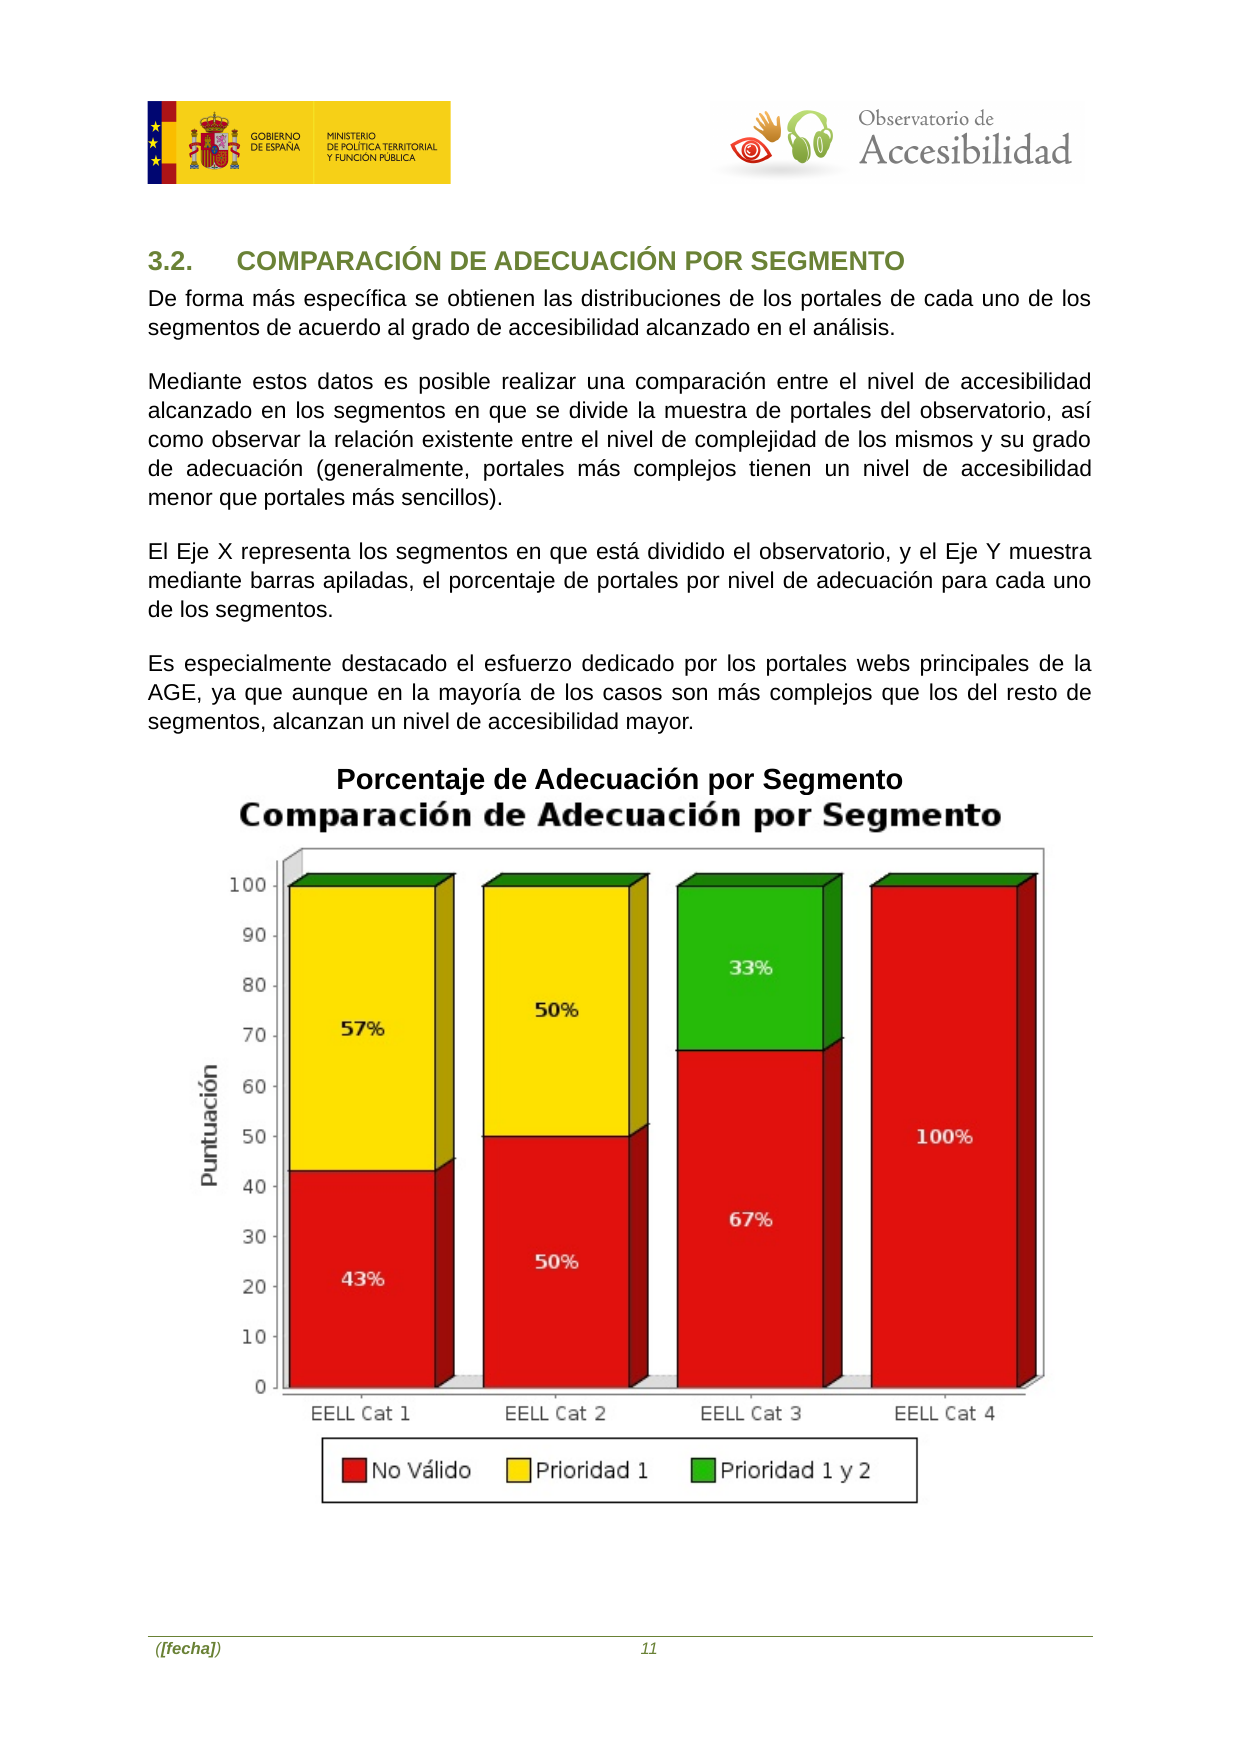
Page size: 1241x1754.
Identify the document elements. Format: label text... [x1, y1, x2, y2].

text Porcentaje de Adecuación por Segmento [148, 762, 1092, 795]
subtitle Comparación de adecuación por segmento [148, 245, 1092, 276]
picture [710, 101, 1086, 184]
text El Eje X representa los segmentos en que está dividido el observatorio, y el Eje Y muestra mediante barras apiladas, el porcentaje de portales por nivel de adecuación para cada uno de los segmentos. [148, 538, 1092, 622]
text Mediante estos datos es posible realizar una comparación entre el nivel de accesibilidad alcanzado en los segmentos en que se divide la muestra de portales del observatorio, así como observar la relación existente entre el nivel de complejidad de los mismos y su grado de adecuación (generalmente, portales más complejos tienen un nivel de accesibilidad menor que portales más sencillos). [148, 368, 1092, 510]
picture [147, 101, 451, 184]
text De forma más específica se obtienen las distribuciones de los portales de cada uno de los segmentos de acuerdo al grado de accesibilidad alcanzado en el análisis. [148, 285, 1092, 341]
picture [178, 795, 1062, 1505]
text Es especialmente destacado el esfuerzo dedicado por los portales webs principales de la AGE, ya que aunque en la mayoría de los casos son más complejos que los del resto de segmentos, alcanzan un nivel de accesibilidad mayor. [148, 650, 1092, 734]
